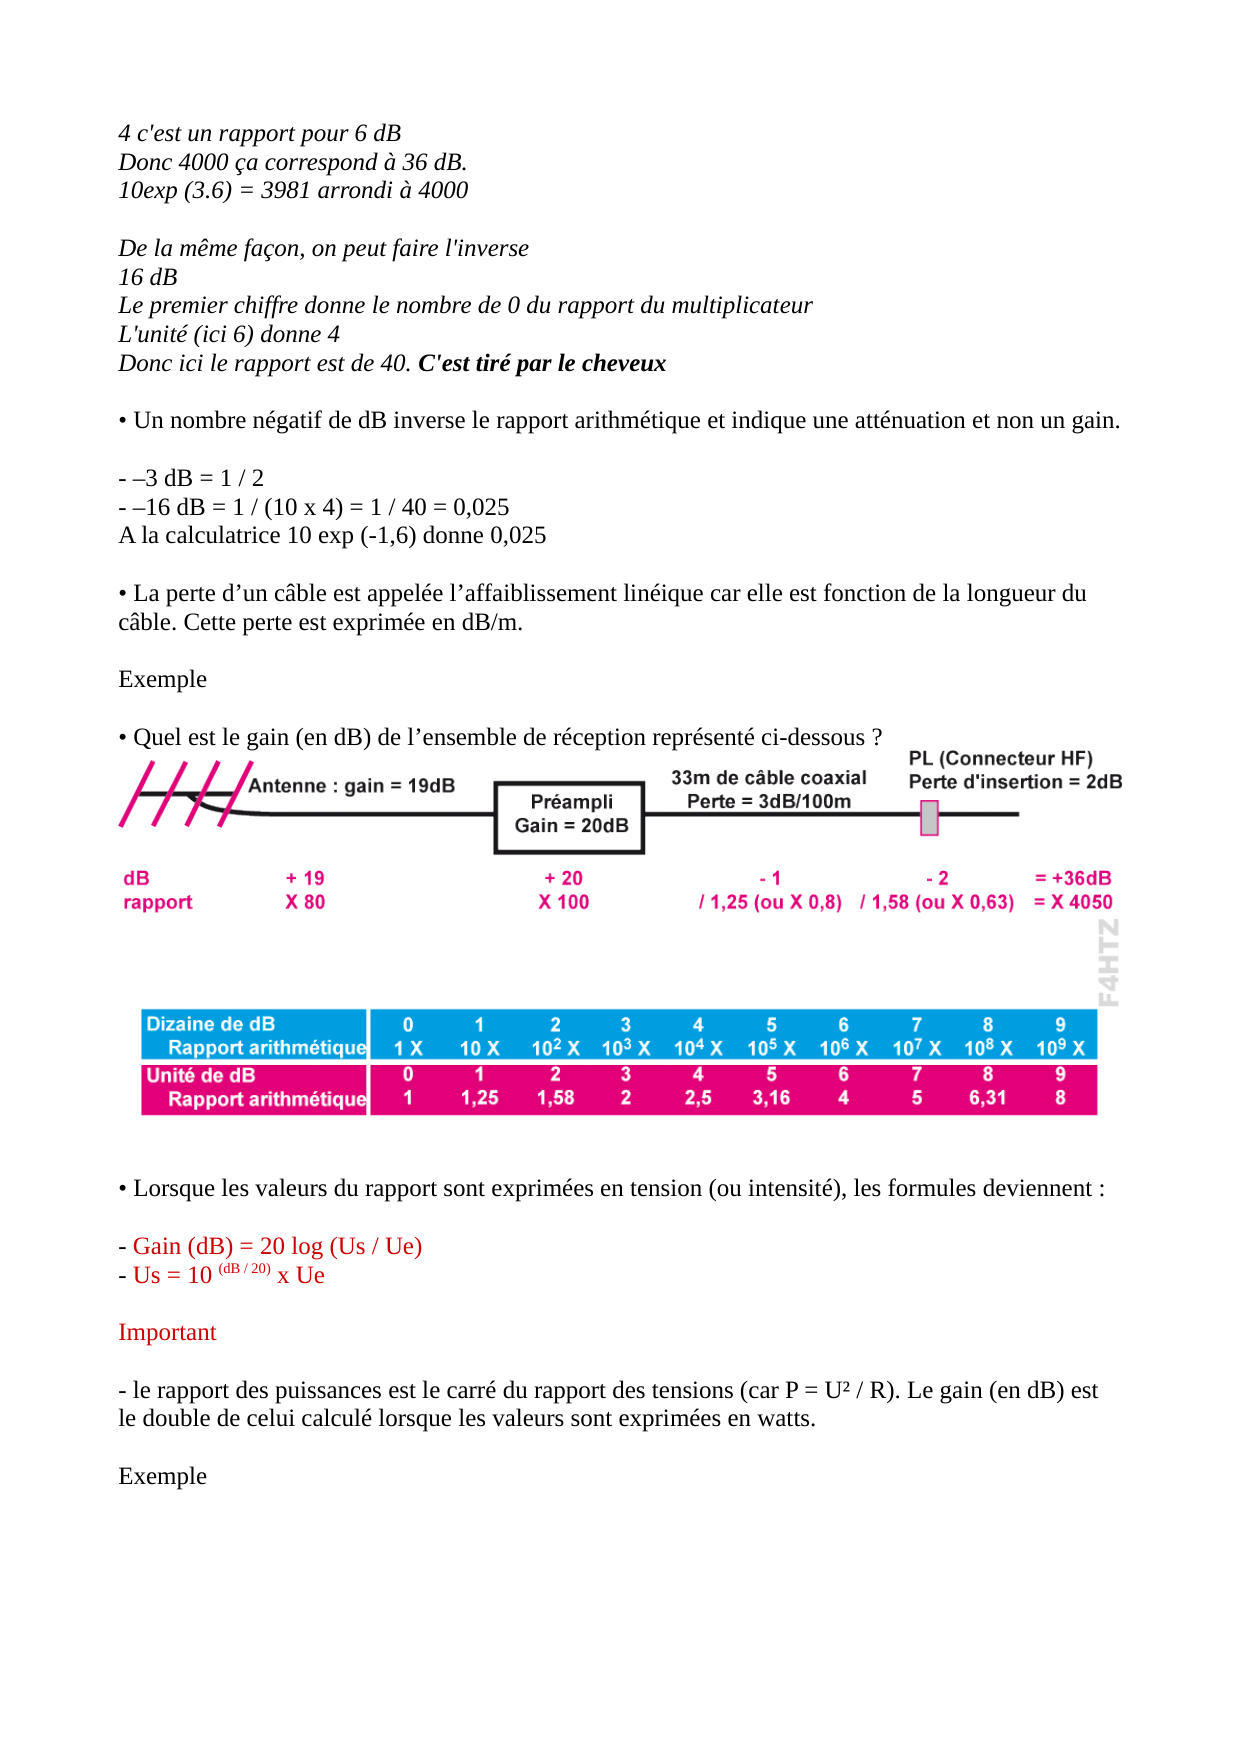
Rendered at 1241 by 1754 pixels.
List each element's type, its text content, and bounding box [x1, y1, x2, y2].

text Le premier chiffre donne le nombre de 0 du rapport du multiplicateur [118, 291, 1122, 319]
text - –16 dB = 1 / (10 x 4) = 1 / 40 = 0,025 [118, 492, 1122, 521]
text - –3 dB = 1 / 2 [118, 463, 1122, 492]
text • Quel est le gain (en dB) de l’ensemble de réception représenté ci-dessous ? [118, 722, 1122, 750]
text - Gain (dB) = 20 log (Us / Ue) [118, 1231, 1122, 1260]
text L'unité (ici 6) donne 4 [118, 319, 1122, 348]
text De la même façon, on peut faire l'inverse [118, 233, 1122, 262]
text 16 dB [118, 262, 1122, 291]
text Donc ici le rapport est de 40. C'est tiré par le cheveux [118, 348, 1122, 377]
text Donc 4000 ça correspond à 36 dB. [118, 147, 1122, 176]
text A la calculatrice 10 exp (-1,6) donne 0,025 [118, 521, 1122, 549]
picture [118, 750, 1123, 1116]
text - le rapport des puissances est le carré du rapport des tensions (car P = U² / R). Le gain (en dB) est le double de celui calculé lorsque les valeurs sont exprimées en watts. [118, 1375, 1122, 1432]
text Exemple [118, 1461, 1122, 1490]
text 10exp (3.6) = 3981 arrondi à 4000 [118, 176, 1122, 204]
text • La perte d’un câble est appelée l’affaiblissement linéique car elle est fonction de la longueur du câble. Cette perte est exprimée en dB/m. [118, 578, 1122, 636]
text • Un nombre négatif de dB inverse le rapport arithmétique et indique une atténuation et non un gain. [118, 406, 1122, 434]
text • Lorsque les valeurs du rapport sont exprimées en tension (ou intensité), les formules deviennent : [118, 1173, 1122, 1202]
text Important [118, 1317, 1122, 1346]
text Exemple [118, 664, 1122, 693]
text - Us = 10 (dB / 20) x Ue [118, 1260, 1122, 1288]
text 4 c'est un rapport pour 6 dB [118, 118, 1122, 147]
